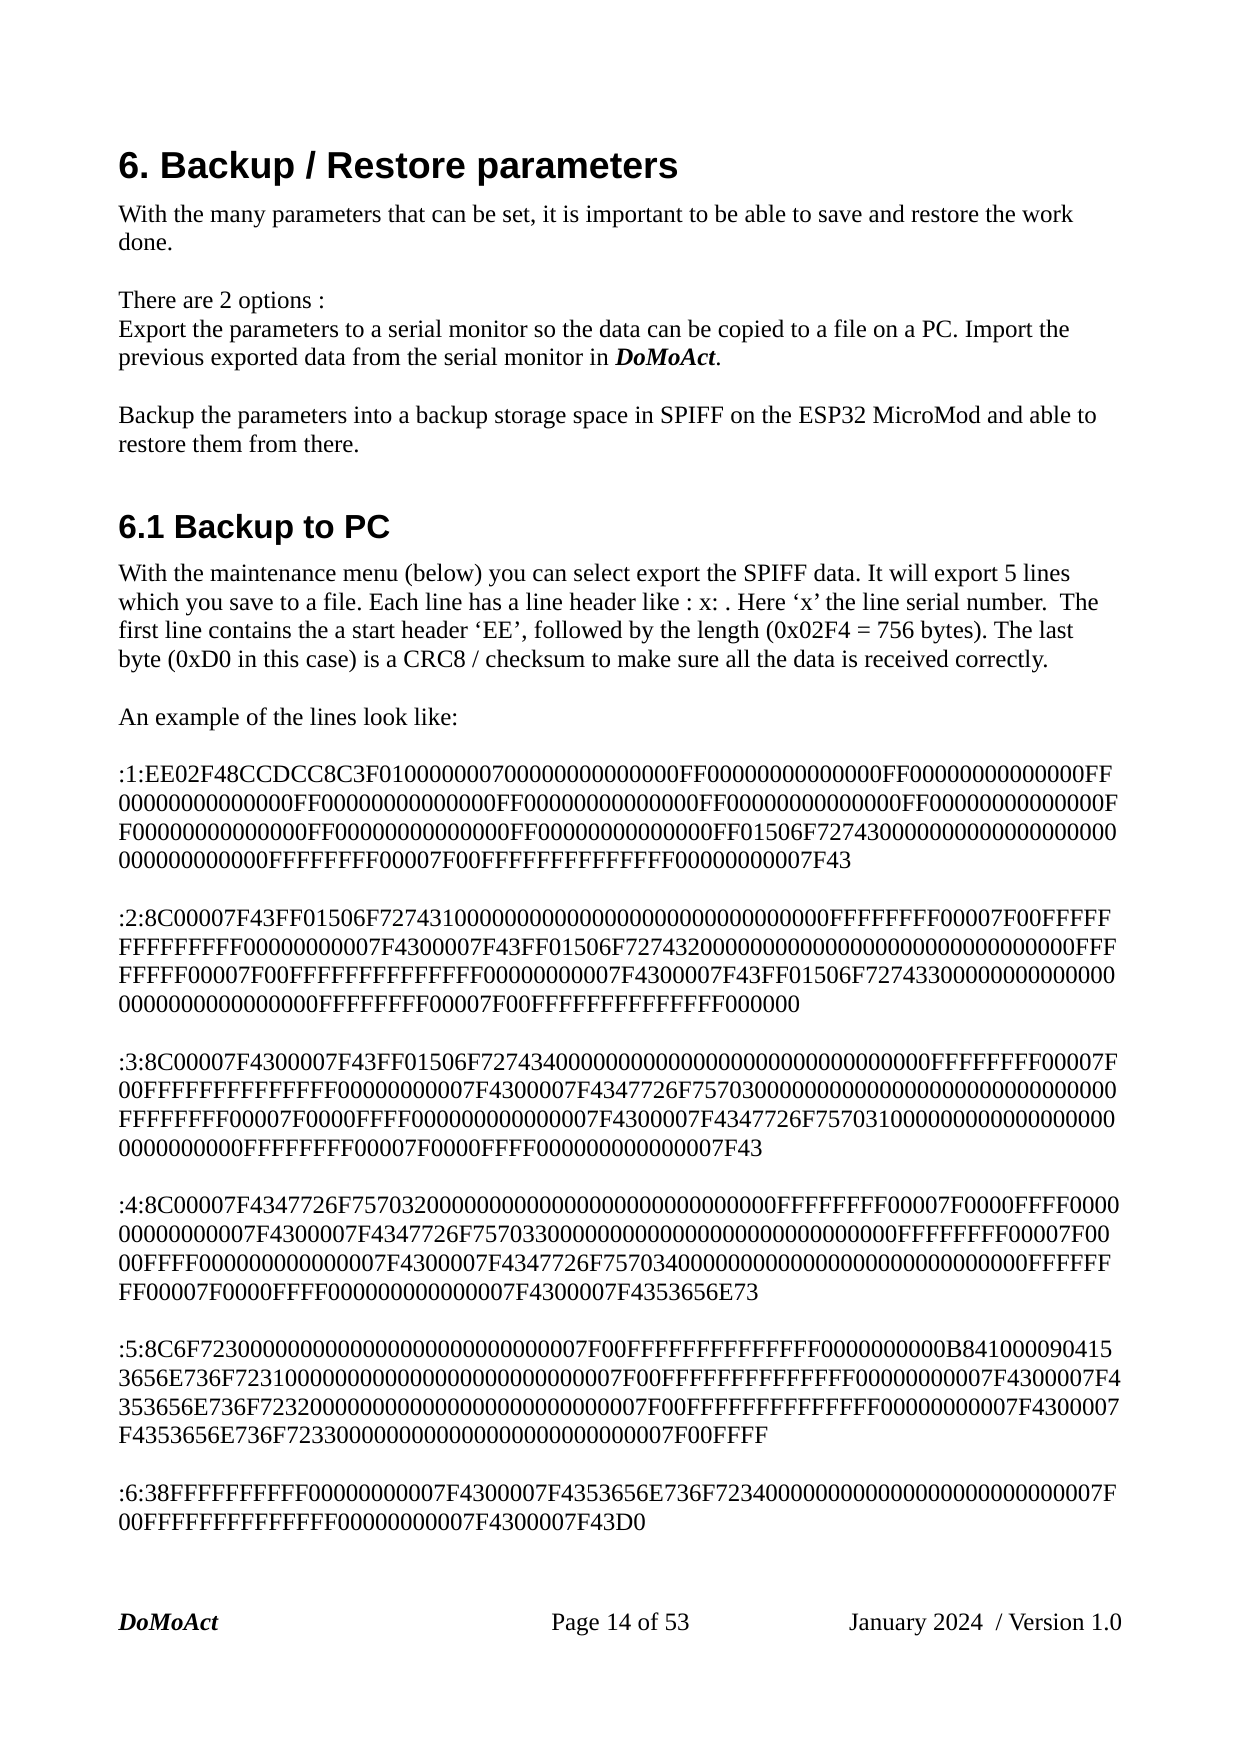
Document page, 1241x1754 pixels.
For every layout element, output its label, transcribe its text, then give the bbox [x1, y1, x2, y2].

text Backup the parameters into a backup storage space in SPIFF on the ESP32 MicroMod and able to restore them from there. [118, 400, 1122, 457]
text :1:EE02F48CCDCC8C3F010000000700000000000000FF00000000000000FF00000000000000FF00000000000000FF00000000000000FF00000000000000FF00000000000000FF00000000000000FF00000000000000FF00000000000000FF00000000000000FF01506F727430000000000000000000000000000000FFFFFFFF00007F00FFFFFFFFFFFFFF00000000007F43 [118, 759, 1122, 874]
text With the maintenance menu (below) you can select export the SPIFF data. It will export 5 lines which you save to a file. Each line has a line header like : x: . Here ‘x’ the line serial number. The first line contains the a start header ‘EE’, followed by the length (0x02F4 = 756 bytes). The last byte (0xD0 in this case) is a CRC8 / checksum to make sure all the data is received correctly. [118, 558, 1122, 673]
text :6:38FFFFFFFFFF00000000007F4300007F4353656E736F7234000000000000000000000000007F00FFFFFFFFFFFFFF00000000007F4300007F43D0 [118, 1478, 1122, 1536]
text Export the parameters to a serial monitor so the data can be copied to a file on a PC. Import the previous exported data from the serial monitor in DoMoAct. [118, 314, 1122, 371]
text :5:8C6F7230000000000000000000000000007F00FFFFFFFFFFFFFF0000000000B8410000904153656E736F7231000000000000000000000000007F00FFFFFFFFFFFFFF00000000007F4300007F4353656E736F7232000000000000000000000000007F00FFFFFFFFFFFFFF00000000007F4300007F4353656E736F7233000000000000000000000000007F00FFFF [118, 1334, 1122, 1449]
text With the many parameters that can be set, it is important to be able to save and restore the work done. [118, 199, 1122, 256]
subtitle 6.1 Backup to PC [118, 507, 1122, 546]
text :4:8C00007F4347726F7570320000000000000000000000000000FFFFFFFF00007F0000FFFF000000000000007F4300007F4347726F7570330000000000000000000000000000FFFFFFFF00007F0000FFFF000000000000007F4300007F4347726F7570340000000000000000000000000000FFFFFFFF00007F0000FFFF000000000000007F4300007F4353656E73 [118, 1191, 1122, 1306]
text :3:8C00007F4300007F43FF01506F727434000000000000000000000000000000FFFFFFFF00007F00FFFFFFFFFFFFFF00000000007F4300007F4347726F7570300000000000000000000000000000FFFFFFFF00007F0000FFFF000000000000007F4300007F4347726F7570310000000000000000000000000000FFFFFFFF00007F0000FFFF000000000000007F43 [118, 1047, 1122, 1162]
text :2:8C00007F43FF01506F727431000000000000000000000000000000FFFFFFFF00007F00FFFFFFFFFFFFFF00000000007F4300007F43FF01506F727432000000000000000000000000000000FFFFFFFF00007F00FFFFFFFFFFFFFF00000000007F4300007F43FF01506F727433000000000000000000000000000000FFFFFFFF00007F00FFFFFFFFFFFFFF000000 [118, 903, 1122, 1018]
subtitle 6. Backup / Restore parameters [118, 143, 1122, 186]
text There are 2 options : [118, 285, 1122, 314]
text An example of the lines look like: [118, 702, 1122, 731]
